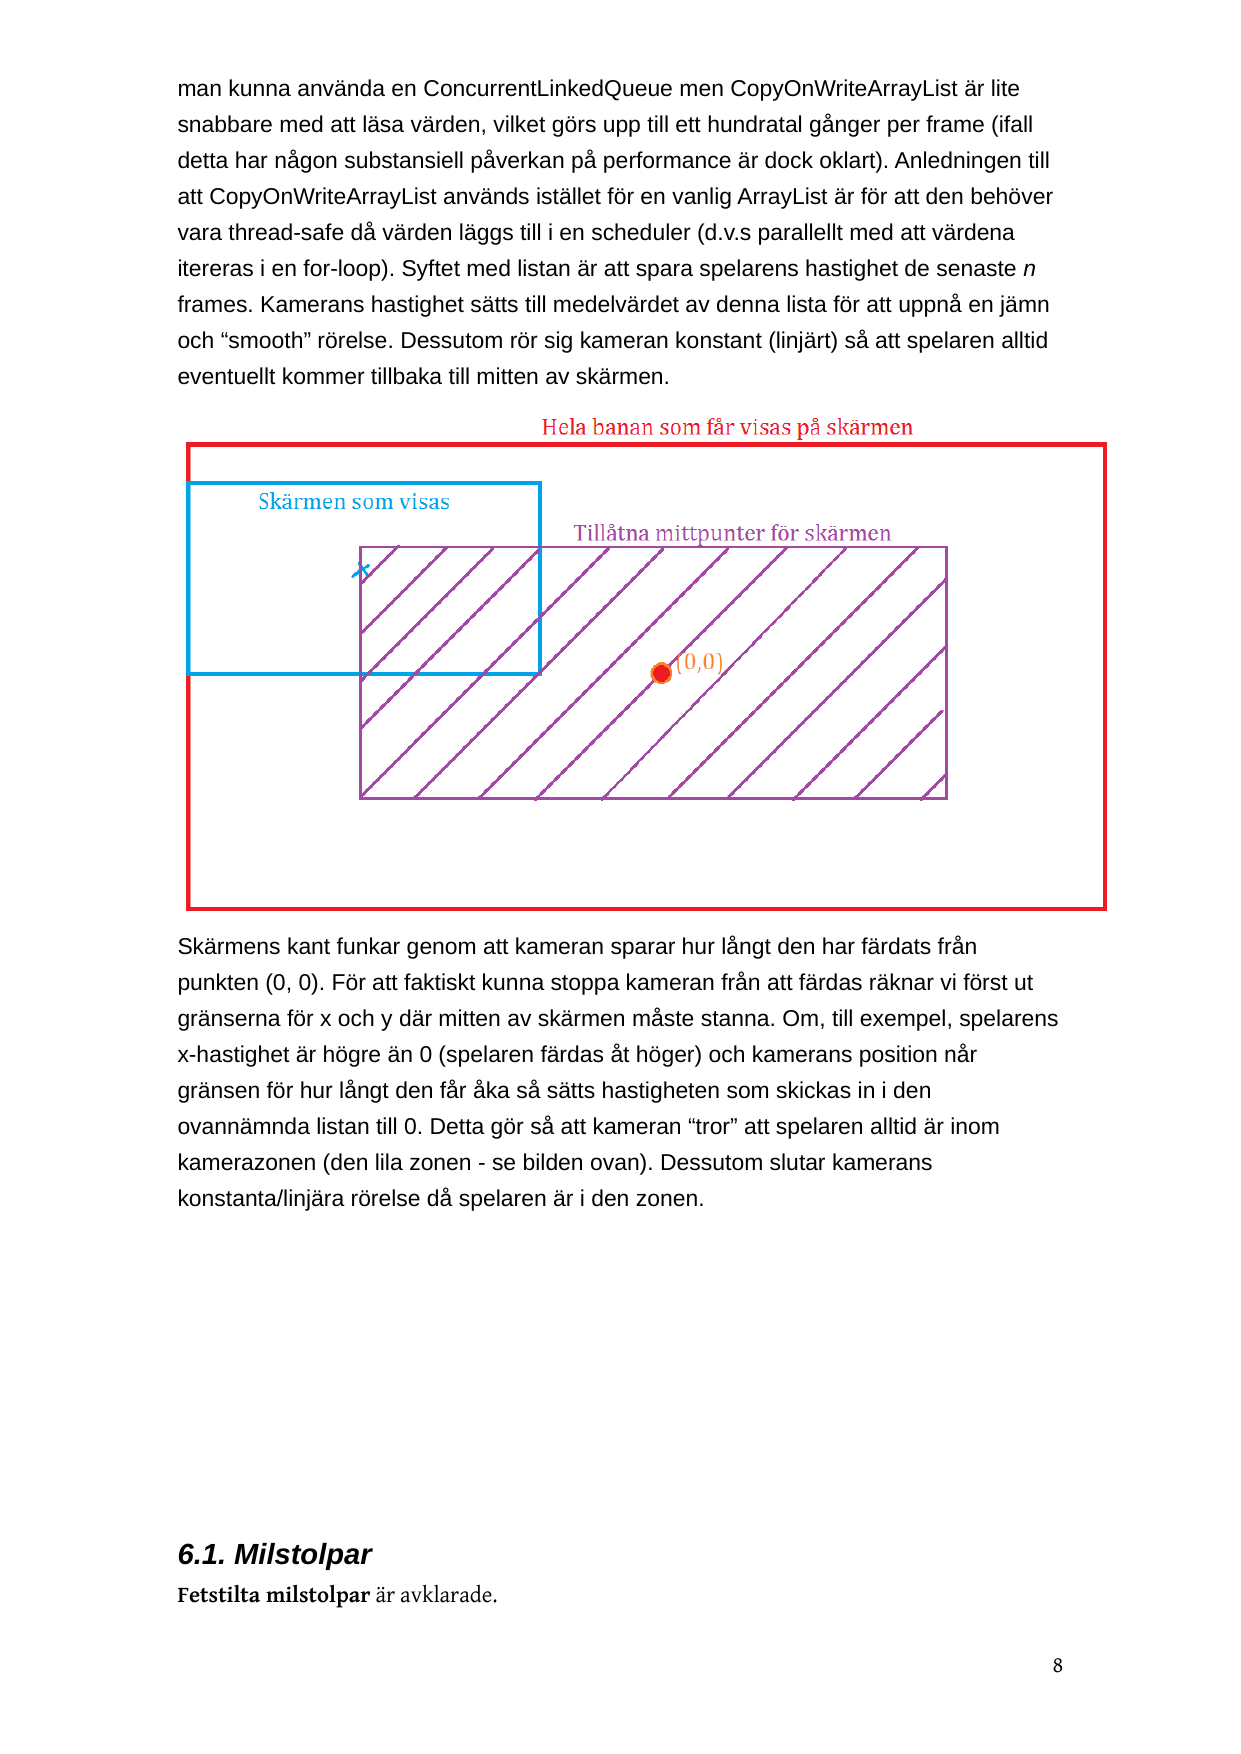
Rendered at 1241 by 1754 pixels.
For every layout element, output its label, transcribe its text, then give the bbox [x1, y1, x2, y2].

text Fetstilta milstolpar är avklarade. [177, 1583, 1063, 1609]
text Skärmens kant funkar genom att kameran sparar hur långt den har färdats från punkten (0, 0). För att faktiskt kunna stoppa kameran från att färdas räknar vi först ut gränserna för x och y där mitten av skärmen måste stanna. Om, till exempel, spelarens x-hastighet är högre än 0 (spelaren färdas åt höger) och kamerans position når gränsen för hur långt den får åka så sätts hastigheten som skickas in i den ovannämnda listan till 0. Detta gör så att kameran “tror” att spelaren alltid är inom kamerazonen (den lila zonen - se bilden ovan). Dessutom slutar kamerans konstanta/linjära rörelse då spelaren är i den zonen. [177, 933, 1063, 1248]
text man kunna använda en ConcurrentLinkedQueue men CopyOnWriteArrayList är lite snabbare med att läsa värden, vilket görs upp till ett hundratal gånger per frame (ifall detta har någon substansiell påverkan på performance är dock oklart). Anledningen till att CopyOnWriteArrayList används istället för en vanlig ArrayList är för att den behöver vara thread-safe då värden läggs till i en scheduler (d.v.s parallellt med att värdena itereras i en for-loop). Syftet med listan är att spara spelarens hastighet de senaste n frames. Kamerans hastighet sätts till medelvärdet av denna lista för att uppnå en jämn och “smooth” rörelse. Dessutom rör sig kameran konstant (linjärt) så att spelaren alltid eventuellt kommer tillbaka till mitten av skärmen. [177, 75, 1063, 390]
subtitle 6.1. Milstolpar [177, 1537, 1063, 1570]
